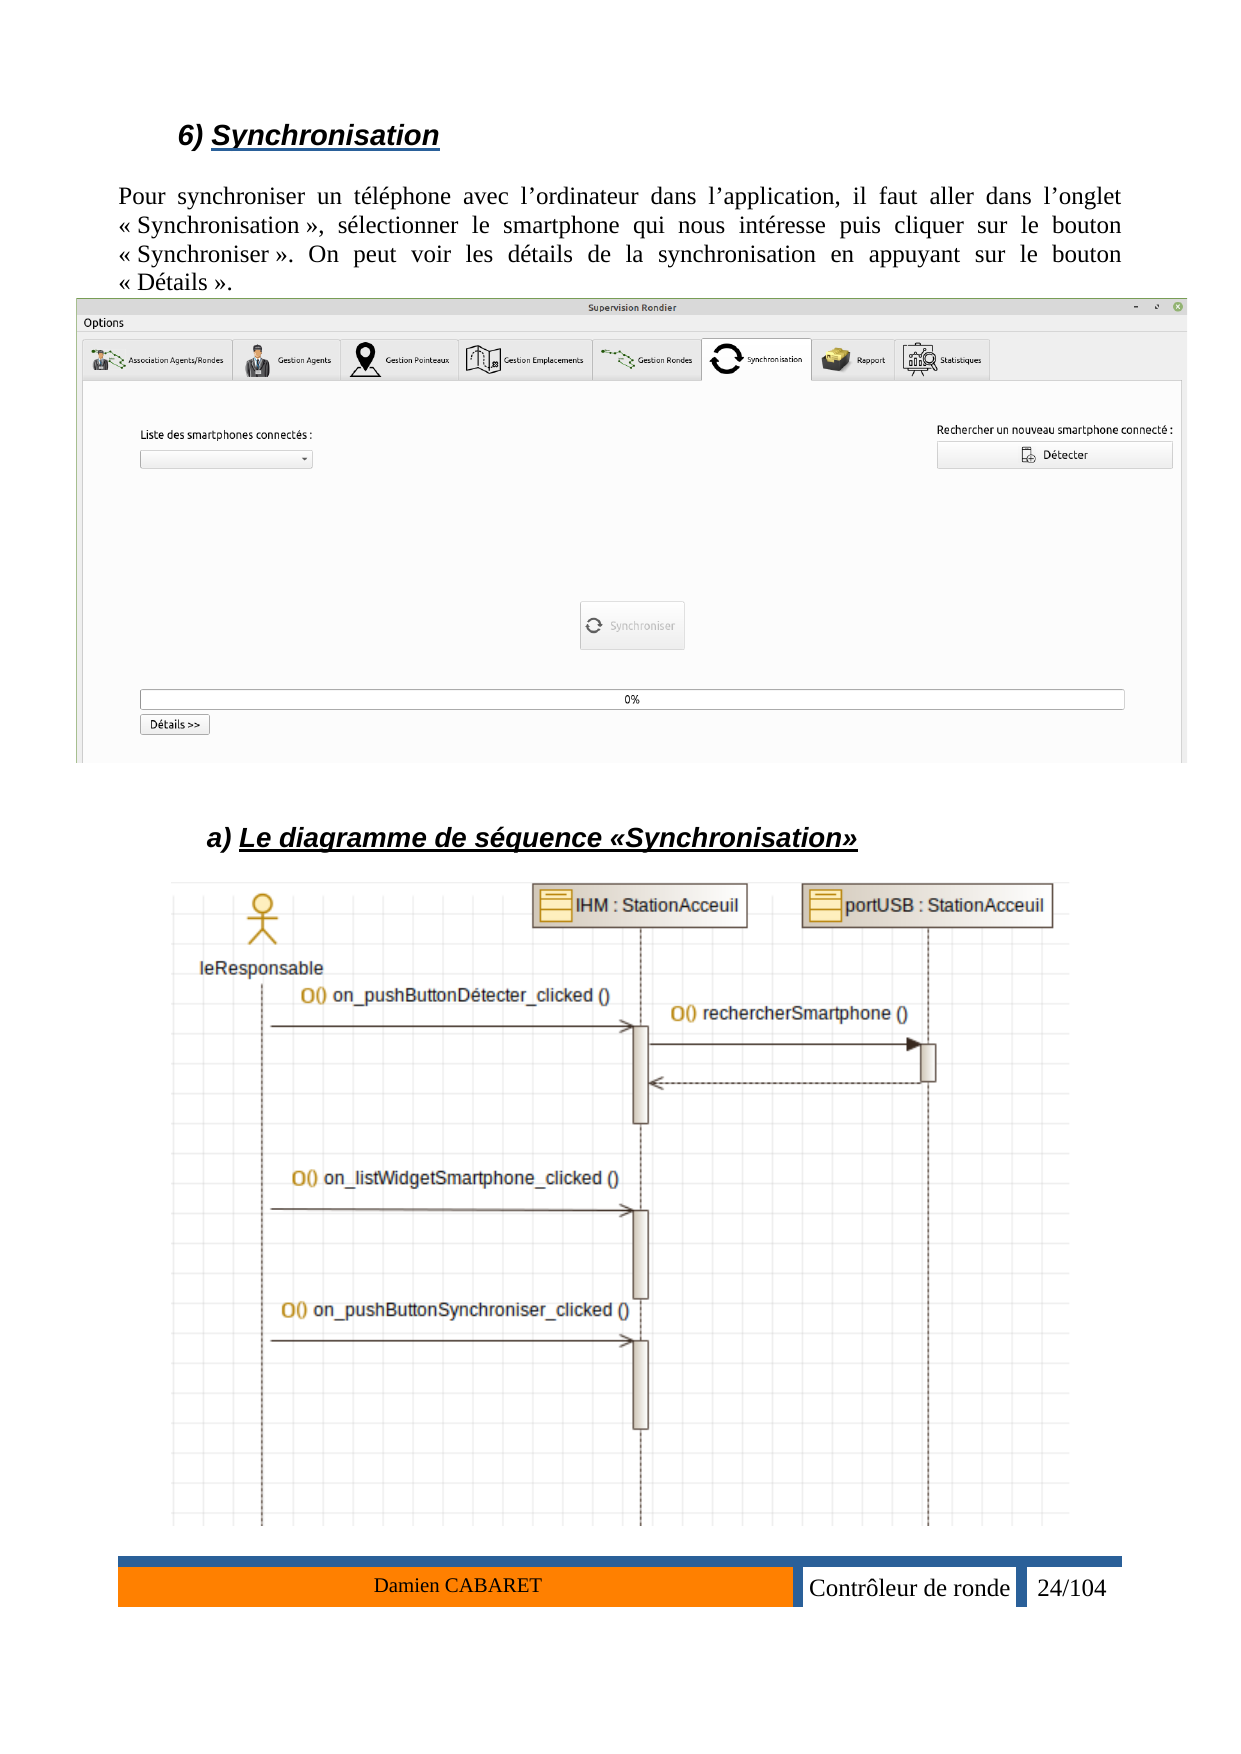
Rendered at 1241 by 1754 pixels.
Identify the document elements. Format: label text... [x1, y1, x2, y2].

picture [76, 298, 1188, 763]
subtitle Synchronisation [118, 118, 1122, 152]
text Pour synchroniser un téléphone avec l’ordinateur dans l’application, il faut aller dans l’onglet « Synchronisation », sélectionner le smartphone qui nous intéresse puis cliquer sur le bouton « Synchroniser ». On peut voir les détails de la synchronisation en appuyant sur le bouton « Détails ». [118, 181, 1122, 296]
subtitle Le diagramme de séquence «Synchronisation» [118, 821, 1122, 853]
picture [171, 882, 1070, 1526]
